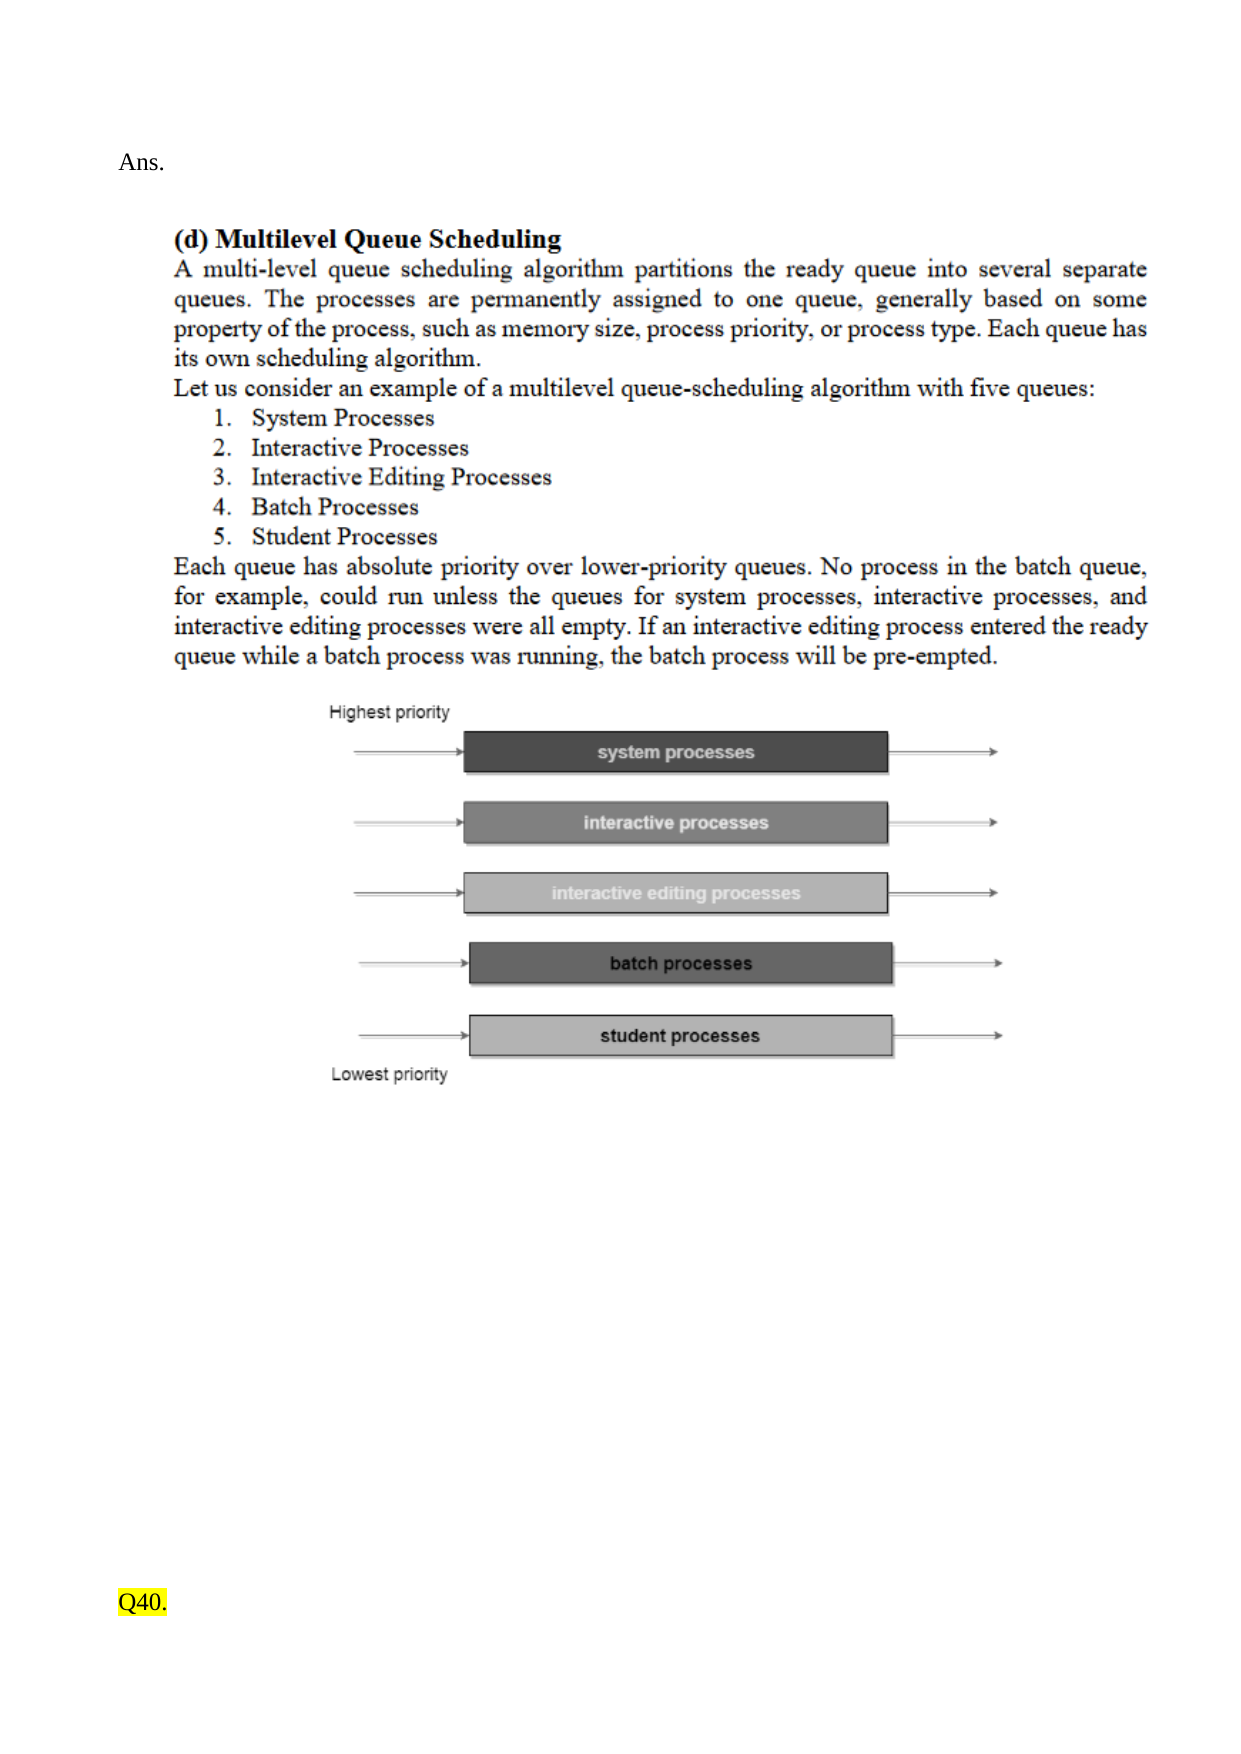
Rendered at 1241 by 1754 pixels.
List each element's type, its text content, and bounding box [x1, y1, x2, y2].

text Q40. [118, 1587, 1122, 1616]
picture [150, 211, 1155, 1099]
text Ans. [118, 147, 1122, 176]
